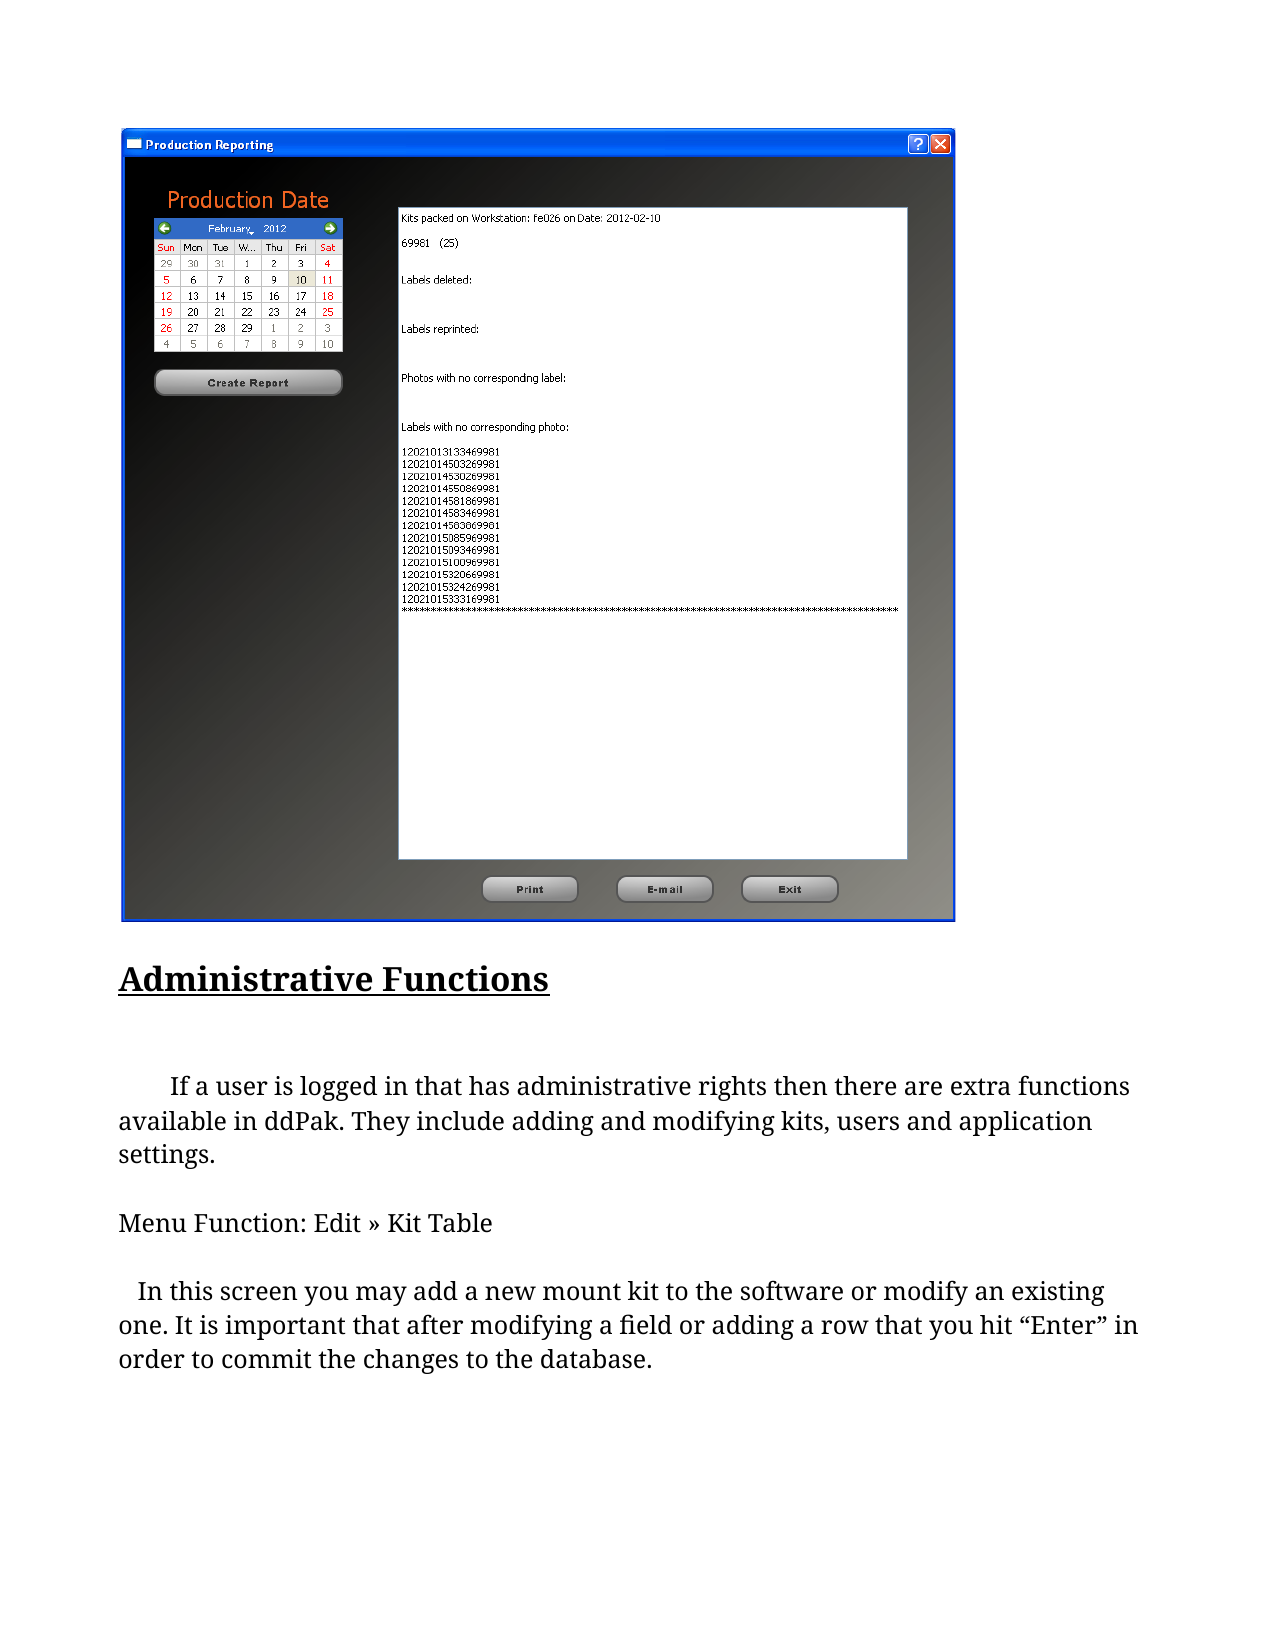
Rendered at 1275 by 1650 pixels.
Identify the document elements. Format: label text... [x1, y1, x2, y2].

picture [121, 128, 956, 922]
text If a user is logged in that has administrative rights then there are extra functions available in ddPak. They include adding and modifying kits, users and application settings. [118, 1069, 1157, 1171]
text Menu Function: Edit » Kit Table [118, 1205, 1157, 1239]
text In this screen you may add a new mount kit to the software or modify an existing one. It is important that after modifying a field or adding a row that you hit “Enter” in order to commit the changes to the database. [118, 1273, 1157, 1376]
text Administrative Functions [118, 956, 1157, 1001]
